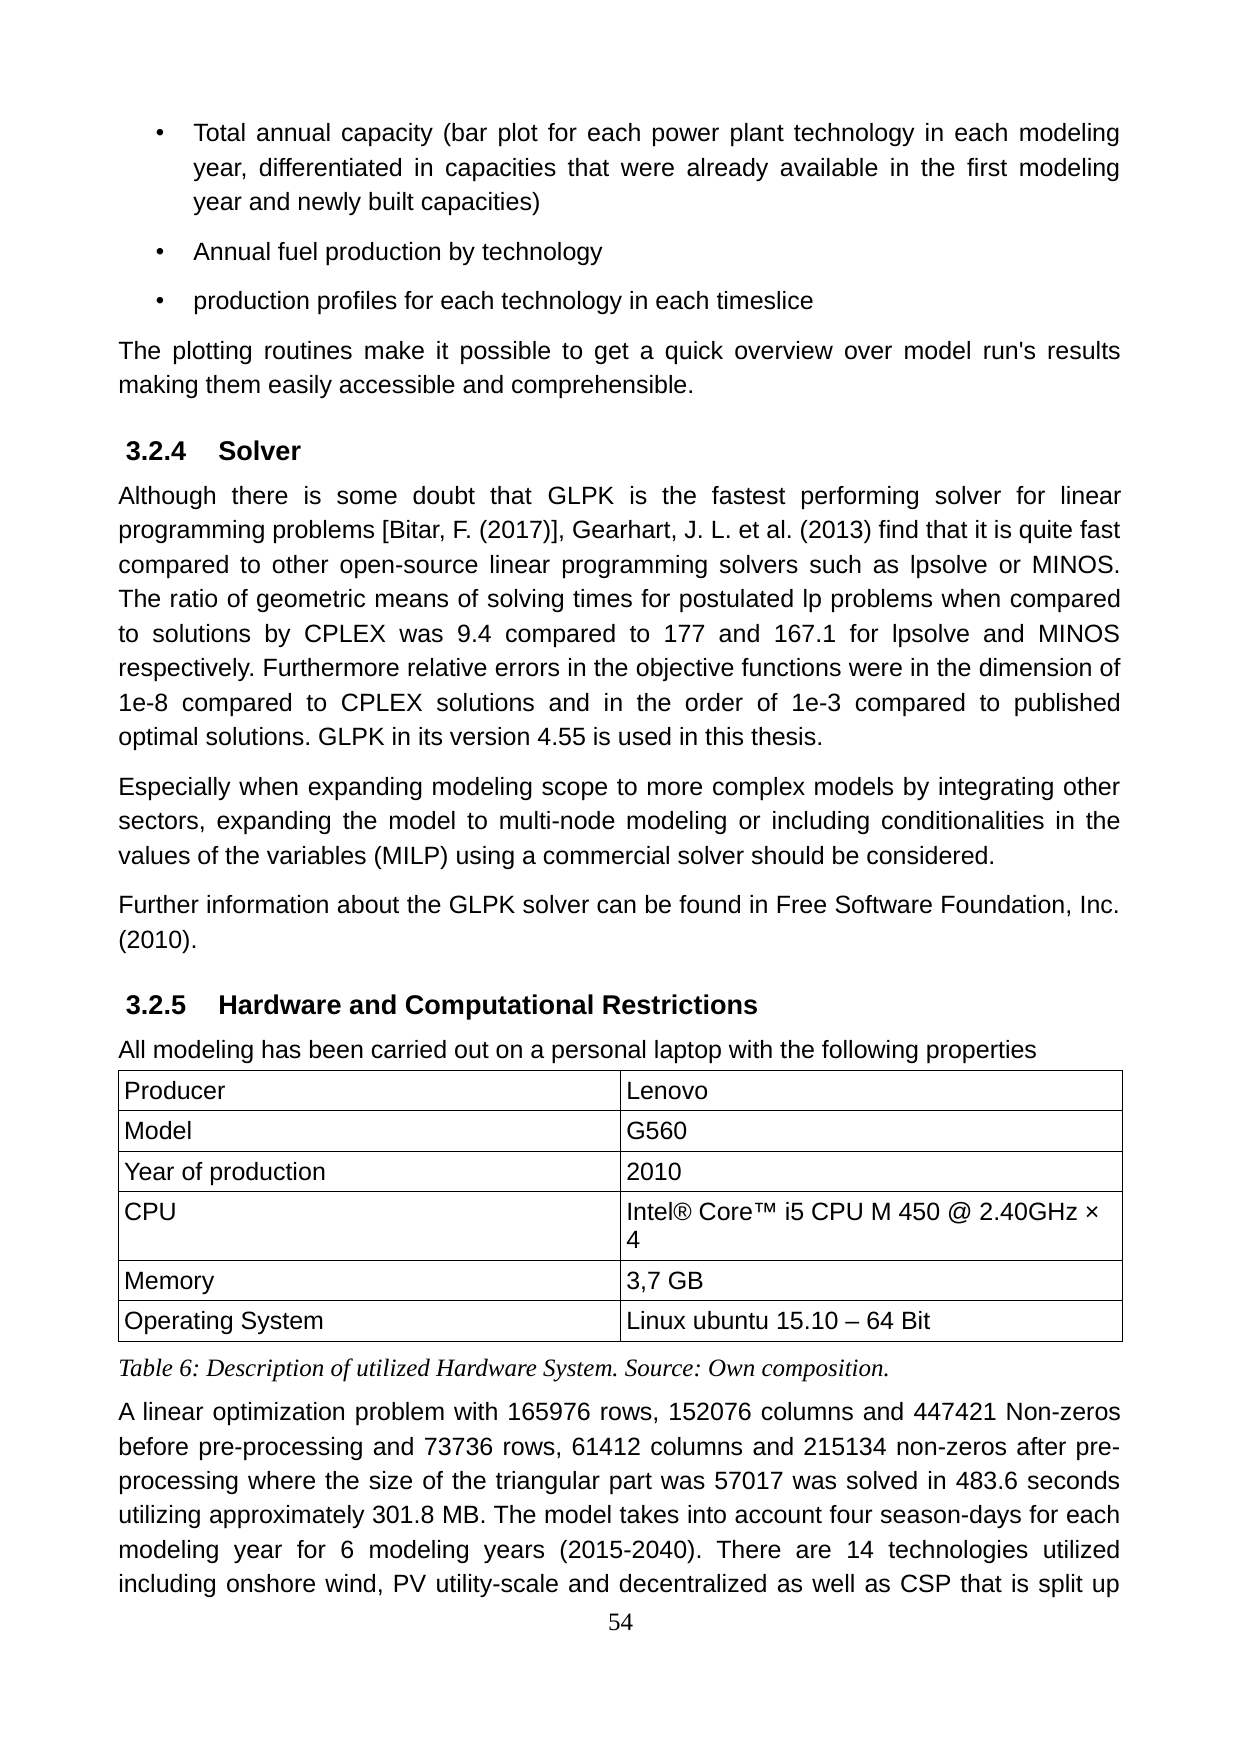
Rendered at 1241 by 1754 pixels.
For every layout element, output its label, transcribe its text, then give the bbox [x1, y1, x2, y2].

table_cell 2010 [621, 1152, 1122, 1191]
list Especially when expanding modeling scope to more complex models by integrating other sectors, expanding the model to multi-node modeling or including conditionalities in the values of the variables (MILP) using a commercial solver should be considered. [118, 772, 1122, 869]
list Further information about the GLPK solver can be found in Free Software Foundation, Inc. (2010). [118, 890, 1122, 953]
table_cell G560 [621, 1111, 1122, 1151]
table_cell Year of production [119, 1152, 620, 1191]
subtitle Hardware and Computational Restrictions [118, 989, 1122, 1021]
table_cell CPU [119, 1192, 620, 1260]
table_cell Linux ubuntu 15.10 – 64 Bit [621, 1301, 1122, 1341]
table_cell Intel® Core™ i5 CPU M 450 @ 2.40GHz × 4 [621, 1192, 1122, 1260]
list Annual fuel production by technology [156, 237, 1122, 266]
table_header Producer [119, 1071, 620, 1110]
text All modeling has been carried out on a personal laptop with the following properties [118, 1036, 1122, 1064]
subtitle Solver [118, 435, 1122, 466]
table_cell Operating System [119, 1301, 620, 1341]
table_header Lenovo [621, 1071, 1122, 1110]
list production profiles for each technology in each timeslice [156, 286, 1122, 315]
list Although there is some doubt that GLPK is the fastest performing solver for linear programming problems [Bitar, F. (2017)], Gearhart, J. L. et al. (2013) find that it is quite fast compared to other open-source linear programming solvers such as lpsolve or MINOS. The ratio of geometric means of solving times for postulated lp problems when compared to solutions by CPLEX was 9.4 compared to 177 and 167.1 for lpsolve and MINOS respectively. Furthermore relative errors in the objective functions were in the dimension of 1e-8 compared to CPLEX solutions and in the order of 1e-3 compared to published optimal solutions. GLPK in its version 4.55 is used in this thesis. [118, 481, 1122, 751]
table_cell Memory [119, 1261, 620, 1300]
table_cell 3,7 GB [621, 1261, 1122, 1300]
text The plotting routines make it possible to get a quick overview over model run's results making them easily accessible and comprehensible. [118, 336, 1122, 399]
text A linear optimization problem with 165976 rows, 152076 columns and 447421 Non-zeros before pre-processing and 73736 rows, 61412 columns and 215134 non-zeros after pre-processing where the size of the triangular part was 57017 was solved in 483.6 seconds utilizing approximately 301.8 MB. The model takes into account four season-days for each modeling year for 6 modeling years (2015-2040). There are 14 technologies utilized including onshore wind, PV utility-scale and decentralized as well as CSP that is split up [118, 1397, 1122, 1598]
list Total annual capacity (bar plot for each power plant technology in each modeling year, differentiated in capacities that were already available in the first modeling year and newly built capacities) [156, 118, 1122, 216]
table_cell Model [119, 1111, 620, 1151]
text Table 6: Description of utilized Hardware System. Source: Own composition. [118, 1353, 1122, 1382]
